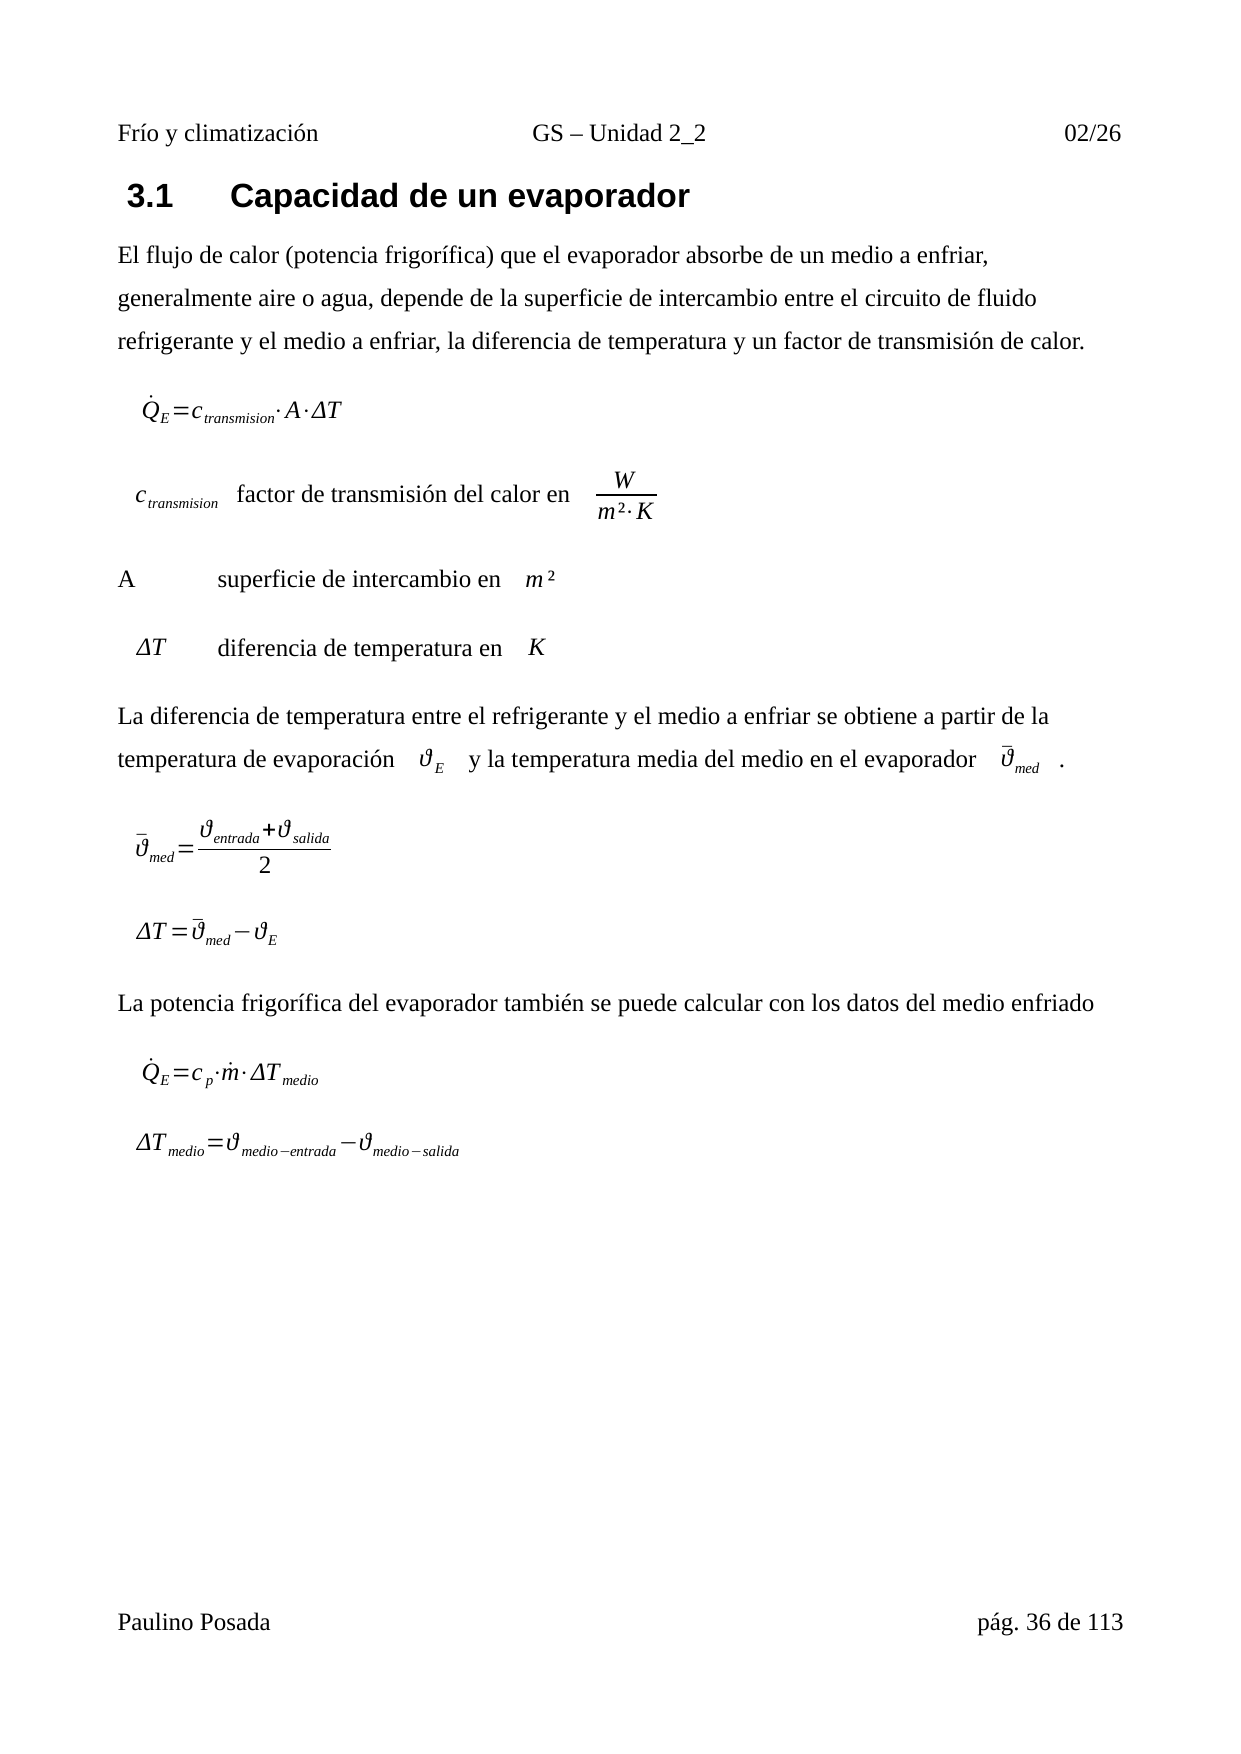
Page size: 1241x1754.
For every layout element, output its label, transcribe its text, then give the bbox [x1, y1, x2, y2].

text factor de transmisión del calor en [117, 466, 1123, 525]
text A superficie de intercambio en [117, 564, 1123, 593]
text diferencia de temperatura en [117, 633, 1123, 661]
text El flujo de calor (potencia frigorífica) que el evaporador absorbe de un medio a enfriar, generalmente aire o agua, depende de la superficie de intercambio entre el circuito de fluido refrigerante y el medio a enfriar, la diferencia de temperatura y un factor de transmisión de calor. [117, 240, 1123, 355]
text La diferencia de temperatura entre el refrigerante y el medio a enfriar se obtiene a partir de la temperatura de evaporación y la temperatura media del medio en el evaporador . [117, 701, 1123, 776]
subtitle Capacidad de un evaporador [117, 176, 1123, 215]
text La potencia frigorífica del evaporador también se puede calcular con los datos del medio enfriado [117, 988, 1123, 1017]
